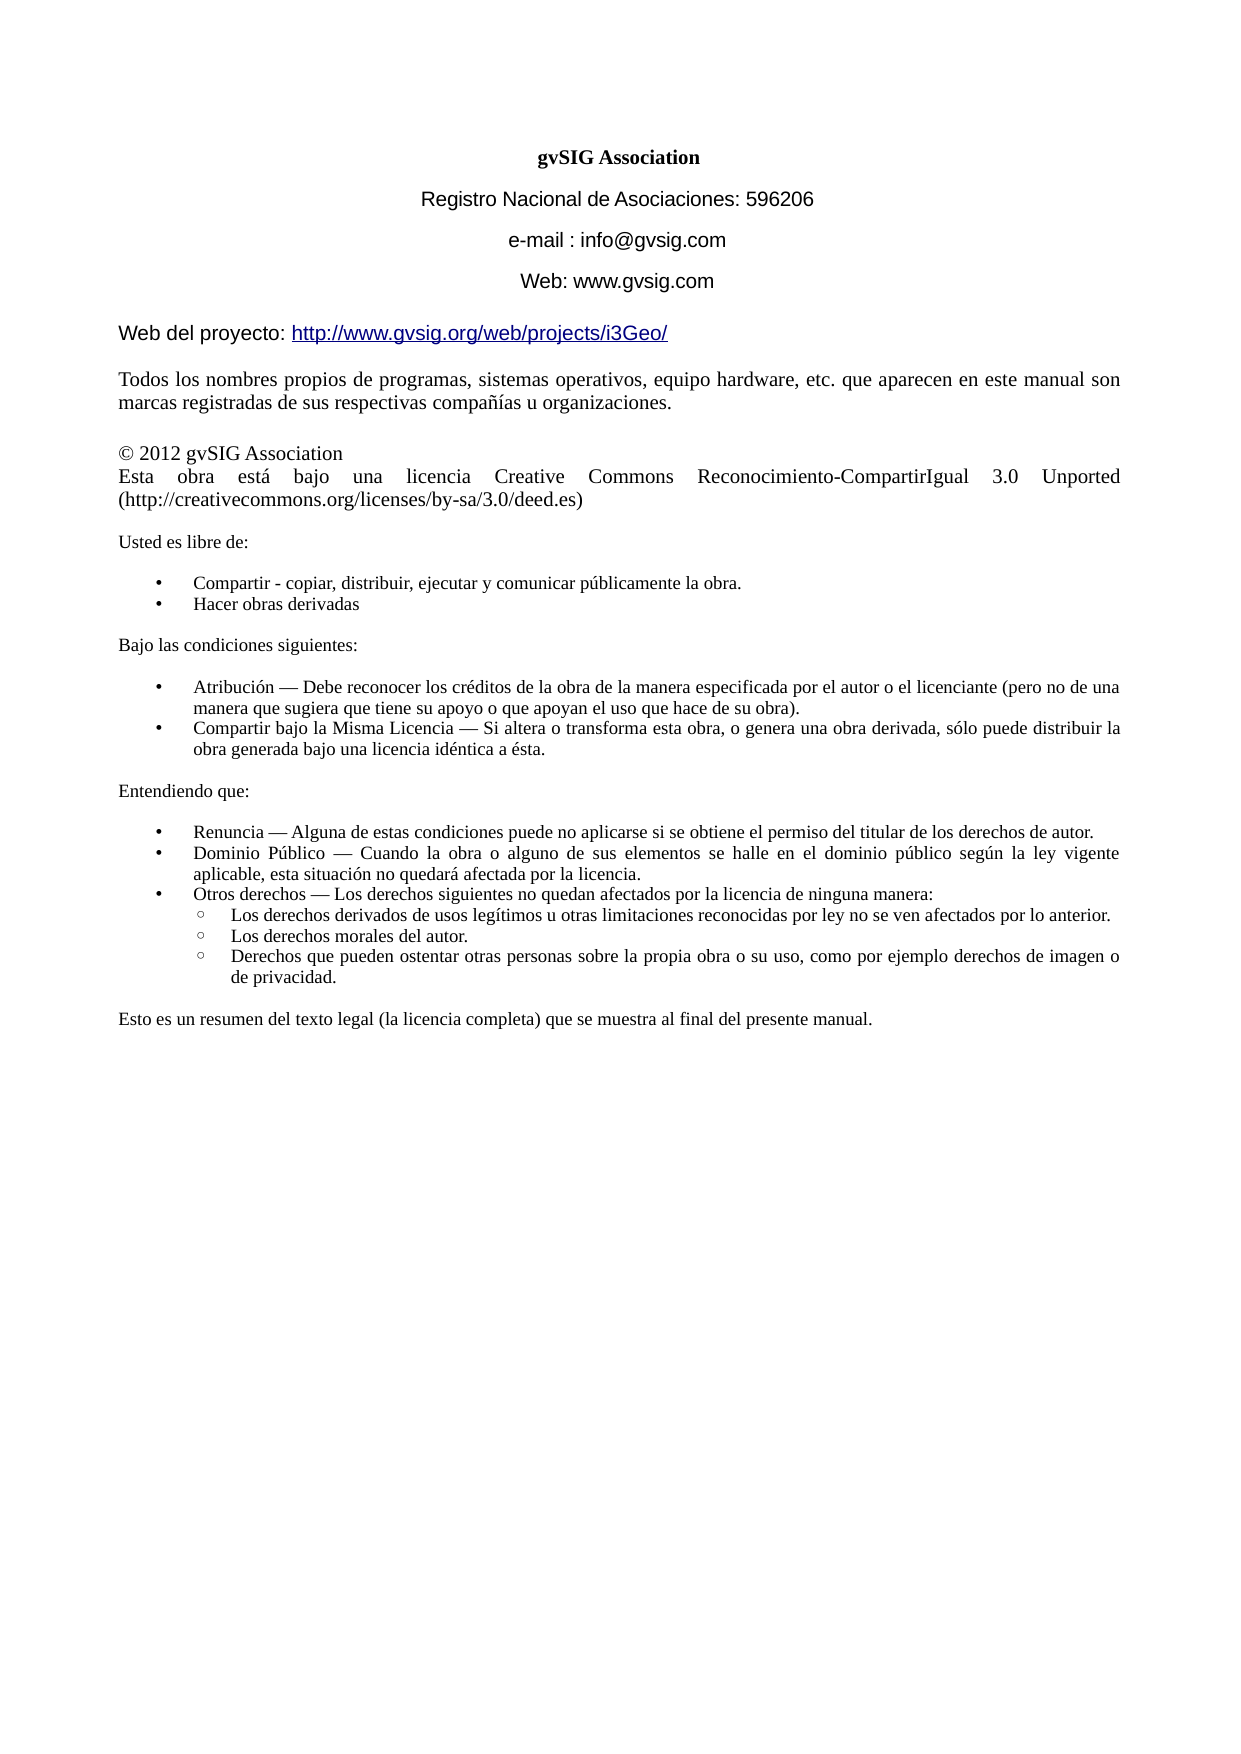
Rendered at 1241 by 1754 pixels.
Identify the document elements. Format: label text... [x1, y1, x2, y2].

text Todos los nombres propios de programas, sistemas operativos, equipo hardware, etc. que aparecen en este manual son marcas registradas de sus respectivas compañías u organizaciones. [118, 367, 1122, 414]
list Compartir - copiar, distribuir, ejecutar y comunicar públicamente la obra. [156, 573, 1122, 594]
text Usted es libre de: [118, 532, 1122, 552]
list Los derechos derivados de usos legítimos u otras limitaciones reconocidas por ley no se ven afectados por lo anterior. [193, 905, 1122, 925]
table_header gvSIG Association [120, 146, 1117, 182]
table_cell Registro Nacional de Asociaciones: 596206 e-mail : info@gvsig.com Web: www.gvsig.com [120, 182, 1117, 293]
list Dominio Público — Cuando la obra o alguno de sus elementos se halle en el dominio público según la ley vigente aplicable, esta situación no quedará afectada por la licencia. [156, 842, 1122, 884]
text Bajo las condiciones siguientes: [118, 635, 1122, 656]
text © 2012 gvSIG Association [118, 441, 1122, 464]
text Esto es un resumen del texto legal (la licencia completa) que se muestra al final del presente manual. [118, 1008, 1122, 1029]
list Hacer obras derivadas [156, 594, 1122, 614]
list Derechos que pueden ostentar otras personas sobre la propia obra o su uso, como por ejemplo derechos de imagen o de privacidad. [193, 946, 1122, 988]
list Otros derechos — Los derechos siguientes no quedan afectados por la licencia de ninguna manera: [156, 884, 1122, 905]
list Renuncia — Alguna de estas condiciones puede no aplicarse si se obtiene el permiso del titular de los derechos de autor. [156, 822, 1122, 842]
text Entendiendo que: [118, 780, 1122, 801]
list Compartir bajo la Misma Licencia — Si altera o transforma esta obra, o genera una obra derivada, sólo puede distribuir la obra generada bajo una licencia idéntica a ésta. [156, 718, 1122, 759]
list Atribución — Debe reconocer los créditos de la obra de la manera especificada por el autor o el licenciante (pero no de una manera que sugiera que tiene su apoyo o que apoyan el uso que hace de su obra). [156, 677, 1122, 718]
text Web del proyecto: http://www.gvsig.org/web/projects/i3Geo/ [118, 321, 1122, 344]
text Esta obra está bajo una licencia Creative Commons Reconocimiento-CompartirIgual 3.0 Unported (http://creativecommons.org/licenses/by-sa/3.0/deed.es) [118, 464, 1122, 511]
list Los derechos morales del autor. [193, 925, 1122, 946]
